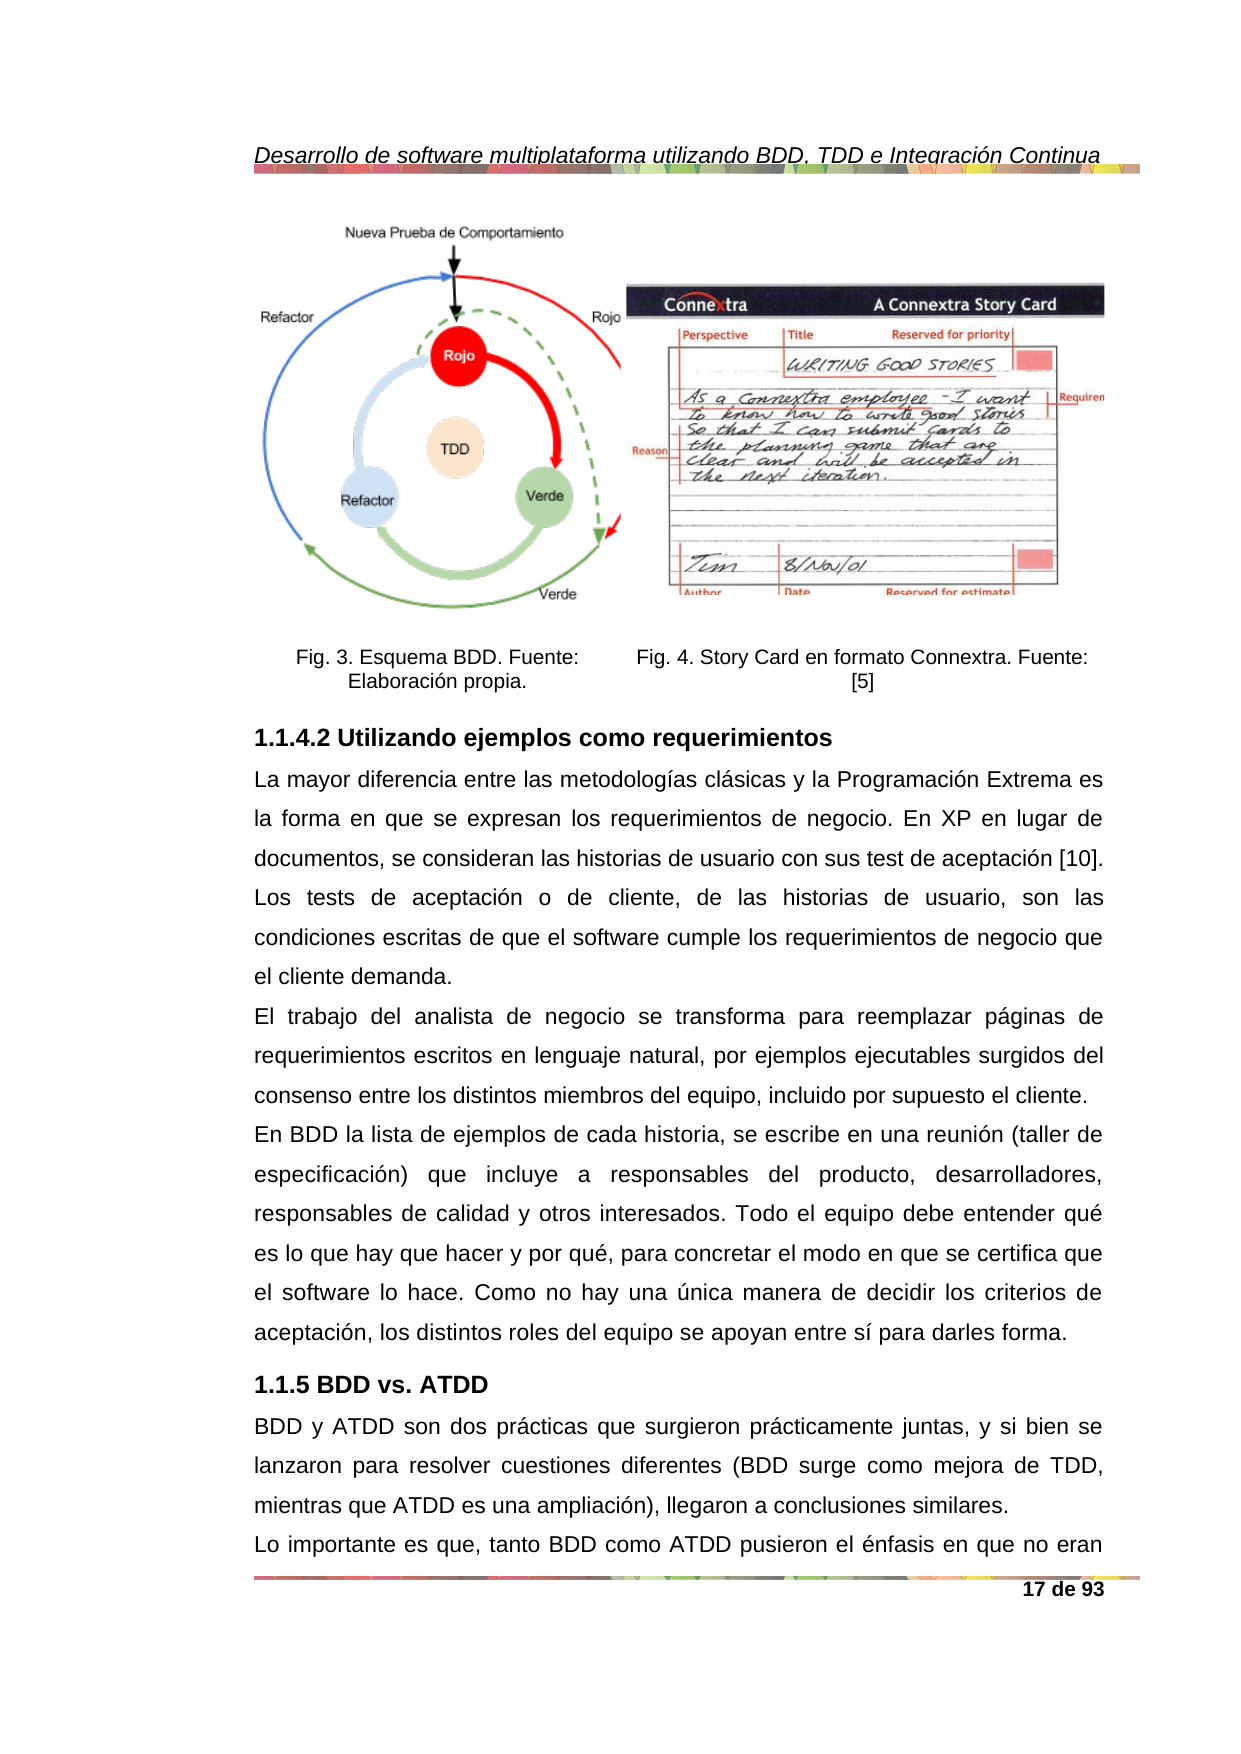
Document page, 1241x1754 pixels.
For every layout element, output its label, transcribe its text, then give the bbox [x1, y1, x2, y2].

picture [626, 270, 1105, 595]
table_header [254, 207, 621, 626]
text BDD y ATDD son dos prácticas que surgieron prácticamente juntas, y si bien se lanzaron para resolver cuestiones diferentes (BDD surge como mejora de TDD, mientras que ATDD es una ampliación), llegaron a conclusiones similares. [254, 1413, 1104, 1518]
text El trabajo del analista de negocio se transforma para reemplazar páginas de requerimientos escritos en lenguaje natural, por ejemplos ejecutables surgidos del consenso entre los distintos miembros del equipo, incluido por supuesto el cliente. [254, 1003, 1104, 1108]
text Lo importante es que, tanto BDD como ATDD pusieron el énfasis en que no eran [254, 1531, 1104, 1558]
table_cell Fig. 3. Esquema BDD. Fuente: Elaboración propia. [254, 626, 621, 711]
text La mayor diferencia entre las metodologías clásicas y la Programación Extrema es la forma en que se expresan los requerimientos de negocio. En XP en lugar de documentos, se consideran las historias de usuario con sus test de aceptación [10]. [254, 766, 1104, 871]
picture [259, 225, 621, 609]
table_cell Fig. 4. Story Card en formato Connextra. Fuente: [5] [621, 626, 1104, 711]
table_header [621, 207, 1104, 626]
text Los tests de aceptación o de cliente, de las historias de usuario, son las condiciones escritas de que el software cumple los requerimientos de negocio que el cliente demanda. [254, 884, 1104, 989]
list 1.1.4.2 Utilizando ejemplos como requerimientos [254, 723, 1104, 751]
list 1.1.5 BDD vs. ATDD [254, 1370, 1104, 1398]
text En BDD la lista de ejemplos de cada historia, se escribe en una reunión (taller de especificación) que incluye a responsables del producto, desarrolladores, responsables de calidad y otros interesados. Todo el equipo debe entender qué es lo que hay que hacer y por qué, para concretar el modo en que se certifica que el software lo hace. Como no hay una única manera de decidir los criterios de aceptación, los distintos roles del equipo se apoyan entre sí para darles forma. [254, 1121, 1104, 1345]
